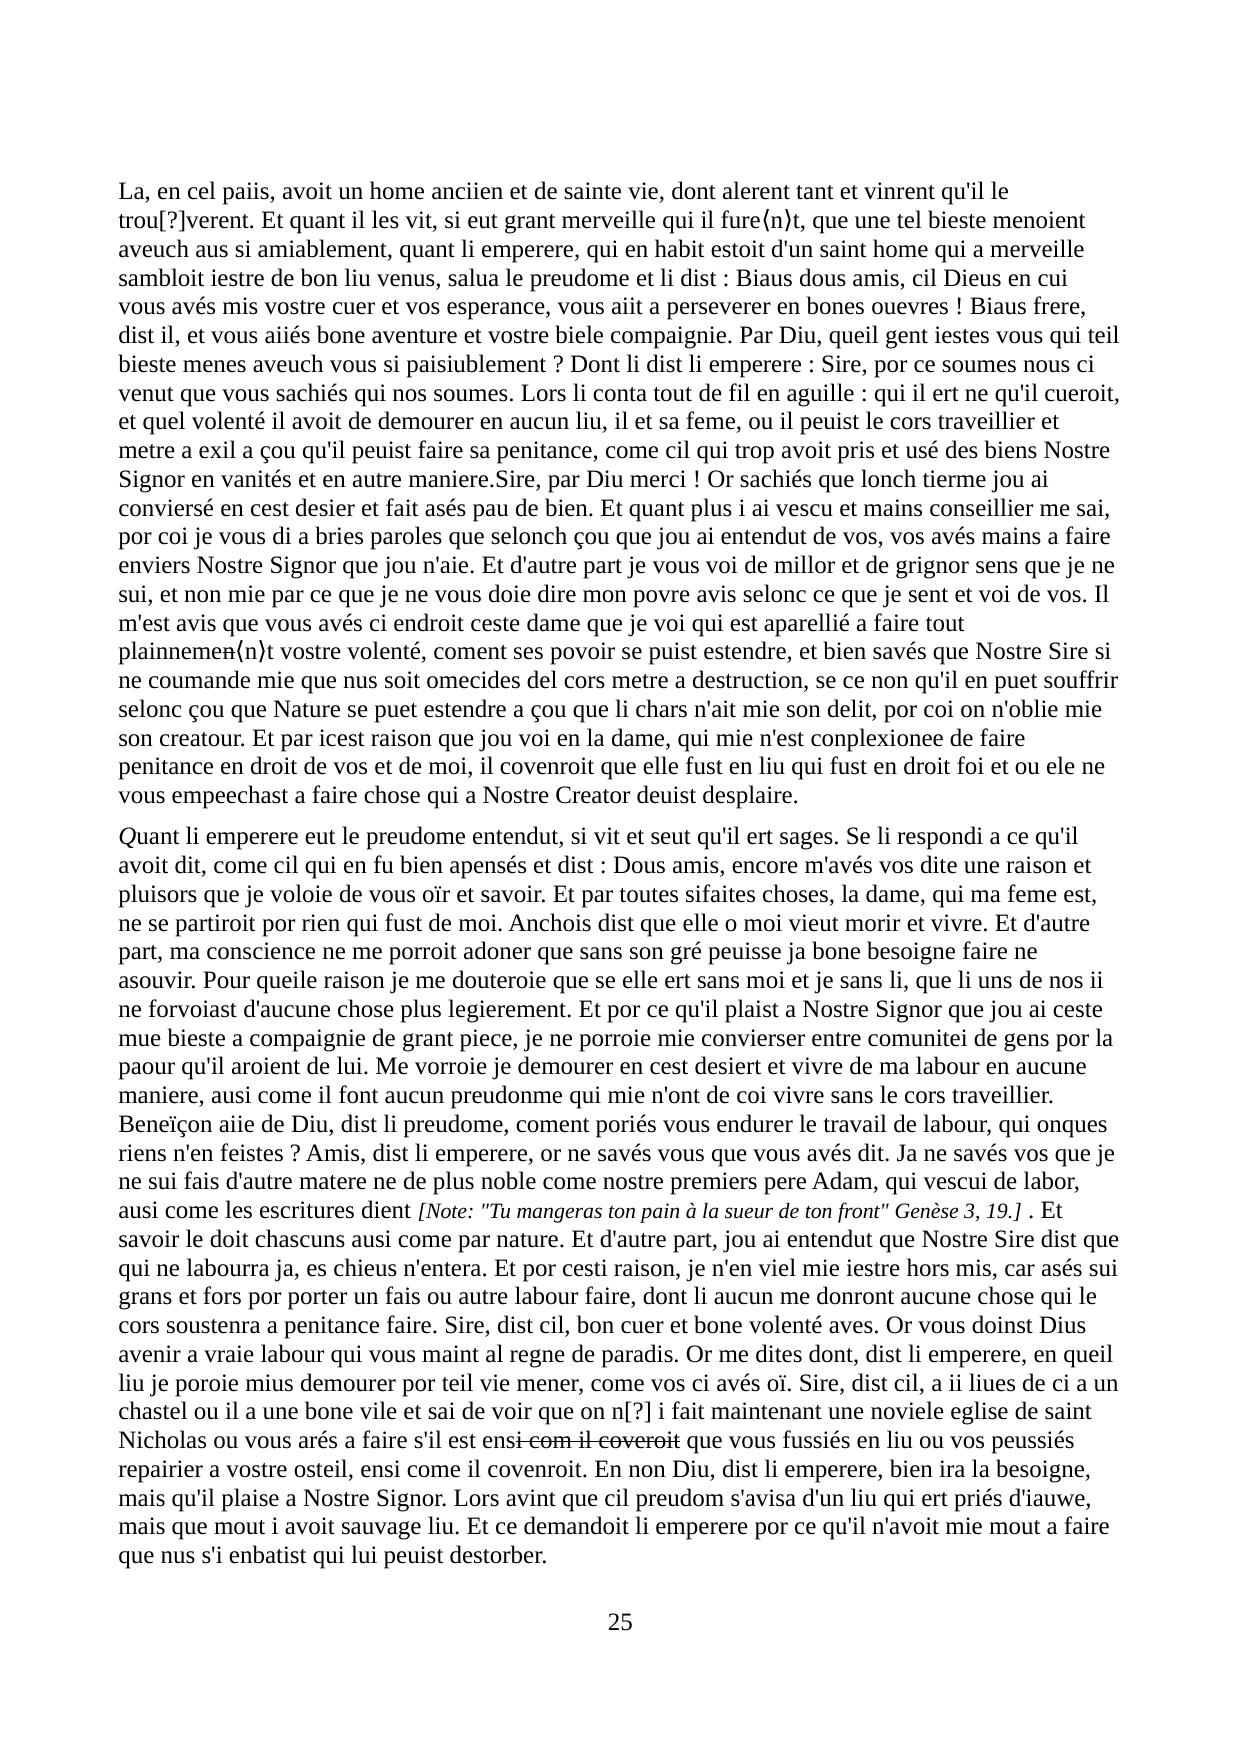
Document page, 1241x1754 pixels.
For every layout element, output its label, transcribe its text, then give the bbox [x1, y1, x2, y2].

text au chastiel de Gomor desus dis, liqueus estoit a xii lieues de Patras ou li beneois cors saint Nicholas repose, et est ausi come sor la marine esparties deviers soleil levant. La isi, come je vous ai desus avisé, fist li emperere faire asés une petite chiele por lui demourer et l'empereris ausi. Dont il avint que, quant il eut sa chosete arré ausi come il li pleut mius, que tout ausiment come uns hom diroit mius a un autre, il coumanda le liuon a warder l'empereris, por coi il ne se meuist devant ce qu'il seroit repairiés. Et sans doute que tout ausi sagement come il l'entendist, il s'ala gesir a l'uis de [118, 1536, 1122, 1565]
text Quant li emperere eut le preudome entendut, si vit et seut qu'il ert sages. Se li respondi a ce qu'il avoit dit, come cil qui en fu bien apensés et dist : Dous amis, encore m'avés vos dite une raison et pluisors que je voloie de vous oïr et savoir. Et par toutes sifaites choses, la dame, qui ma feme est, ne se partiroit por rien qui fust de moi. Anchois dist que elle o moi vieut morir et vivre. Et d'autre part, ma conscience ne me porroit adoner que sans son gré peuisse ja bone besoigne faire ne asouvir. Pour queile raison je me douteroie que se elle ert sans moi et je sans li, que li uns de nos ii ne forvoiast d'aucune chose plus legierement. Et por ce qu'il plaist a Nostre Signor que jou ai ceste mue bieste a compaignie de grant piece, je ne porroie mie convierser entre comunitei de gens por la paour qu'il aroient de lui. Me vorroie je demourer en cest desiert et vivre de ma labour en aucune maniere, ausi come il font aucun preudonme qui mie n'ont de coi vivre sans le cors traveillier. Beneïçon aiie de Diu, dist li preudome, coment poriés vous endurer le travail de labour, qui onques riens n'en feistes ? Amis, dist li emperere, or ne savés vous que vous avés dit. Ja ne savés vos que je ne sui fais d'autre matere ne de plus noble come nostre premiers pere Adam, qui vescui de labor, ausi come les escritures dient [Note: "Tu mangeras ton pain à la sueur de ton front" Genèse 3, 19.] . Et savoir le doit chascuns ausi come par nature. Et d'autre part, jou ai entendut que Nostre Sire dist que qui ne labourra ja, es chieus n'entera. Et por cesti raison, je n'en viel mie iestre hors mis, car asés sui grans et fors por porter un fais ou autre labour faire, dont li aucun me donront aucune chose qui le cors soustenra a penitance faire. Sire, dist cil, bon cuer et bone volenté aves. Or vous doinst Dius avenir a vraie labour qui vous maint al regne de paradis. Or me dites dont, dist li emperere, en queil liu je poroie mius demourer por teil vie mener, come vos ci avés oï. Sire, dist cil, a ii liues de ci a un chastel ou il a une bone vile et sai de voir que on n[?] i fait maintenant une noviele eglise de saint Nicholas ou vous arés a faire s'il est ensi com il coveroit que vous fussiés en liu ou vos peussiés repairier a vostre osteil, ensi come il covenroit. En non Diu, dist li emperere, bien ira la besoigne, mais qu'il plaise a Nostre Signor. Lors avint que cil preudom s'avisa d'un liu qui ert priés d'iauwe, mais que mout i avoit sauvage liu. Et ce demandoit li emperere por ce qu'il n'avoit mie mout a faire que nus s'i enbatist qui lui peuist destorber. [118, 678, 1122, 1425]
text Dont il avint qu'il eurent tant alé qu'il vi⟨n⟩rent en la tiere de Patras, ou il avoit mout grant foriest. La, en cel paiis, avoit un home anciien et de sainte vie, dont alerent tant et vinrent qu'il le trou[?]verent. Et quant il les vit, si eut grant merveille qui il fure⟨n⟩t, que une tel bieste menoient aveuch aus si amiablement, quant li emperere, qui en habit estoit d'un saint home qui a merveille sambloit iestre de bon liu venus, salua le preudome et li dist : Biaus dous amis, cil Dieus en cui vous avés mis vostre cuer et vos esperance, vous aiit a perseverer en bones ouevres ! Biaus frere, dist il, et vous aiiés bone aventure et vostre biele compaignie. Par Diu, queil gent iestes vous qui teil bieste menes aveuch vous si paisiublement ? Dont li dist li emperere : Sire, por ce soumes nous ci venut que vous sachiés qui nos soumes. Lors li conta tout de fil en aguille : qui il ert ne qu'il cueroit, et quel volenté il avoit de demourer en aucun liu, il et sa feme, ou il peuist le cors traveillier et metre a exil a çou qu'il peuist faire sa penitance, come cil qui trop avoit pris et usé des biens Nostre Signor en vanités et en autre maniere.Sire, par Diu merci ! Or sachiés que lonch tierme jou ai conviersé en cest desier et fait asés pau de bien. Et quant plus i ai vescu et mains conseillier me sai, por coi je vous di a bries paroles que selonch çou que jou ai entendut de vos, vos avés mains a faire enviers Nostre Signor que jou n'aie. Et d'autre part je vous voi de millor et de grignor sens que je ne sui, et non mie par ce que je ne vous doie dire mon povre avis selonc ce que je sent et voi de vos. Il m'est avis que vous avés ci endroit ceste dame que je voi qui est aparellié a faire tout plainnemen⟨n⟩t vostre volenté, coment ses povoir se puist estendre, et bien savés que Nostre Sire si ne coumande mie que nus soit omecides del cors metre a destruction, se ce non qu'il en puet souffrir selonc çou que Nature se puet estendre a çou que li chars n'ait mie son delit, por coi on n'oblie mie son creatour. Et par icest raison que jou voi en la dame, qui mie n'est conplexionee de faire penitance en droit de vos et de moi, il covenroit que elle fust en liu qui fust en droit foi et ou ele ne vous empeechast a faire chose qui a Nostre Creator deuist desplaire. [118, 176, 1122, 665]
text Li emperere et li empereris, ausi come je vous ai dit, quant il eurent le liu choisi, mout lor pleut et abielist, car c'estoit auques priés d'une liue de Gomor (ce fu li chastiaus dont li preudom lor avoit fait mension devant) et ert auques sor la voie qui venoit del rechiet dou preudonme [118, 1438, 1122, 1524]
